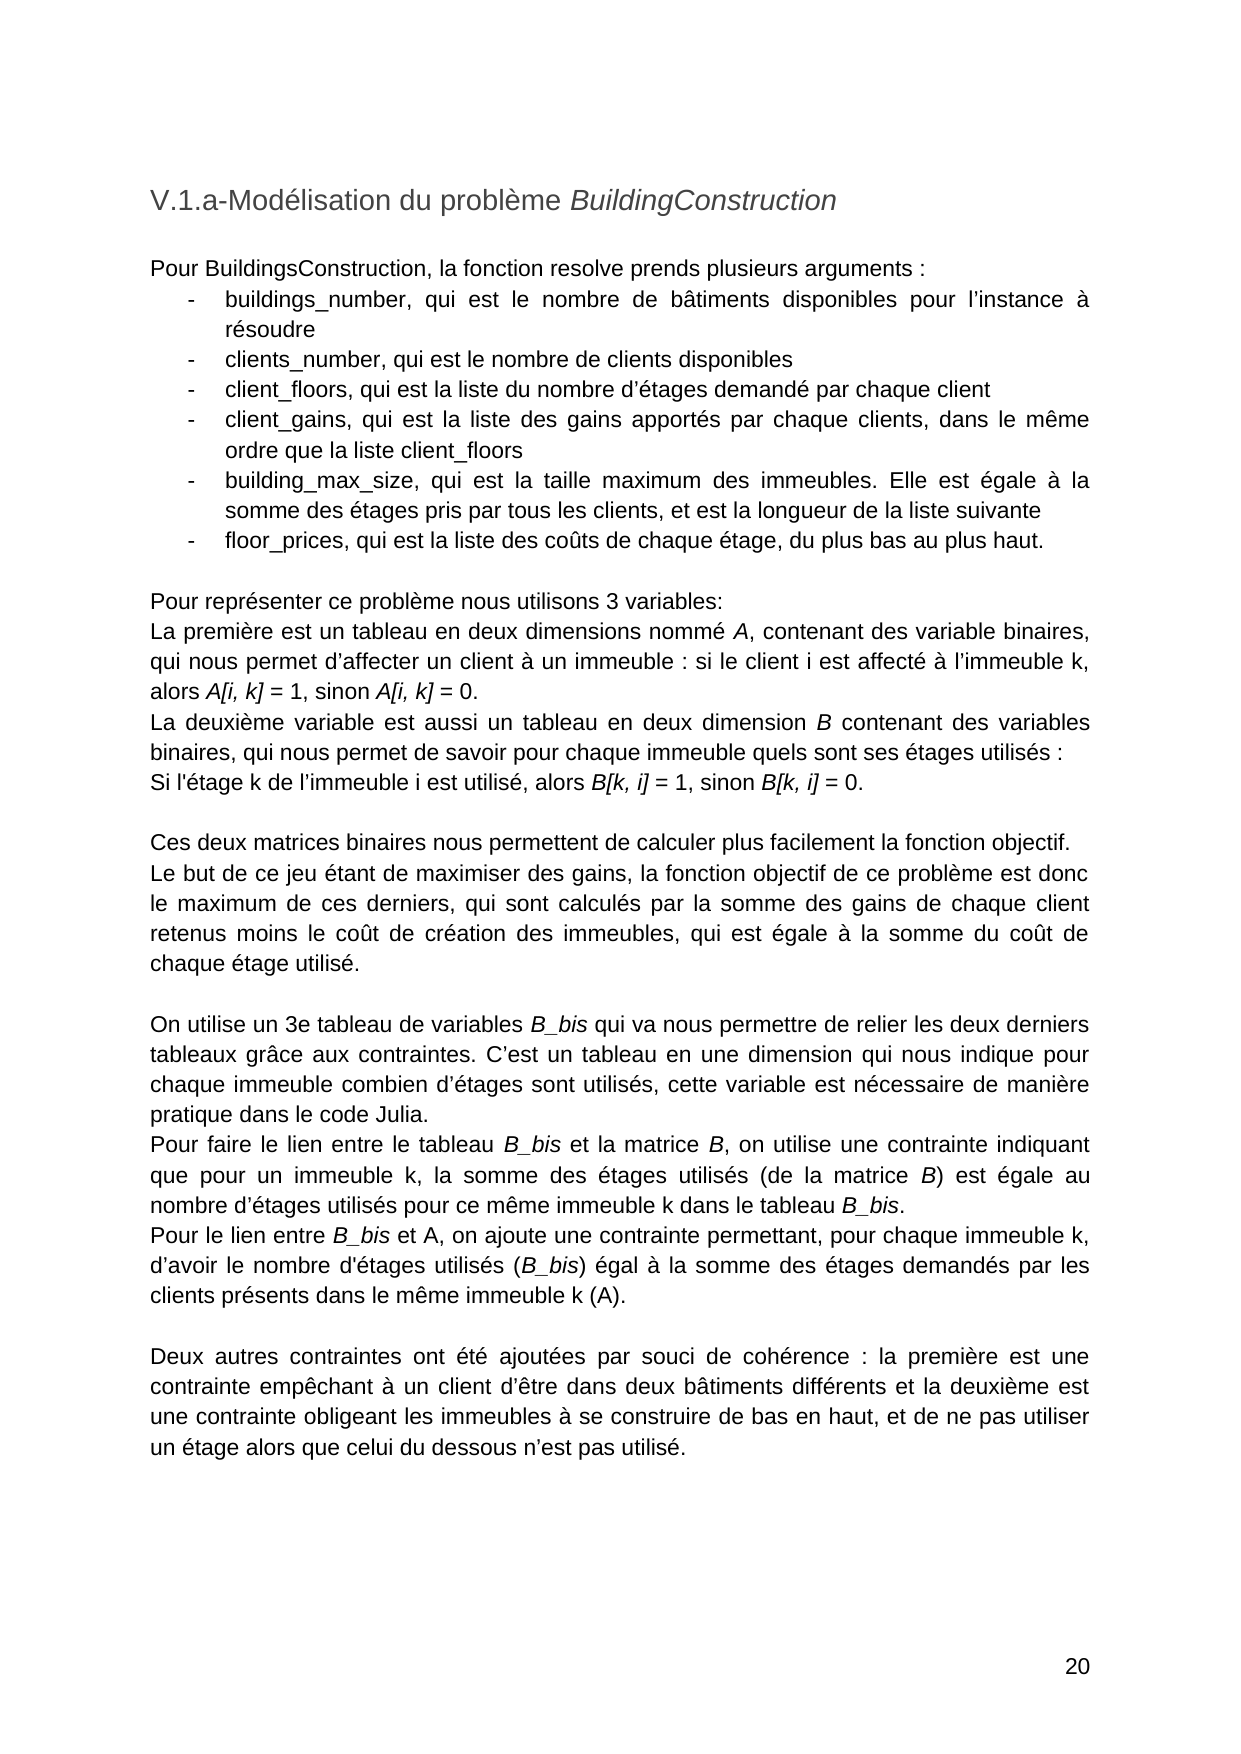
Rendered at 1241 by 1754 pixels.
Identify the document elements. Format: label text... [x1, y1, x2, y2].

text La deuxième variable est aussi un tableau en deux dimension B contenant des variables binaires, qui nous permet de savoir pour chaque immeuble quels sont ses étages utilisés : [150, 708, 1090, 765]
list building_max_size, qui est la taille maximum des immeubles. Elle est égale à la somme des étages pris par tous les clients, et est la longueur de la liste suivante [187, 467, 1090, 523]
text Pour BuildingsConstruction, la fonction resolve prends plusieurs arguments : [150, 255, 1090, 282]
text On utilise un 3e tableau de variables B_bis qui va nous permettre de relier les deux derniers tableaux grâce aux contraintes. C’est un tableau en une dimension qui nous indique pour chaque immeuble combien d’étages sont utilisés, cette variable est nécessaire de manière pratique dans le code Julia. [150, 1011, 1090, 1128]
text Deux autres contraintes ont été ajoutées par souci de cohérence : la première est une contrainte empêchant à un client d’être dans deux bâtiments différents et la deuxième est une contrainte obligeant les immeubles à se construire de bas en haut, et de ne pas utiliser un étage alors que celui du dessous n’est pas utilisé. [150, 1343, 1090, 1460]
text La première est un tableau en deux dimensions nommé A, contenant des variable binaires, qui nous permet d’affecter un client à un immeuble : si le client i est affecté à l’immeuble k, alors A[i, k] = 1, sinon A[i, k] = 0. [150, 618, 1090, 705]
list buildings_number, qui est le nombre de bâtiments disponibles pour l’instance à résoudre [187, 286, 1090, 342]
list clients_number, qui est le nombre de clients disponibles [187, 346, 1090, 372]
text Si l'étage k de l’immeuble i est utilisé, alors B[k, i] = 1, sinon B[k, i] = 0. [150, 769, 1090, 795]
text Pour faire le lien entre le tableau B_bis et la matrice B, on utilise une contrainte indiquant que pour un immeuble k, la somme des étages utilisés (de la matrice B) est égale au nombre d’étages utilisés pour ce même immeuble k dans le tableau B_bis. [150, 1131, 1090, 1218]
text Le but de ce jeu étant de maximiser des gains, la fonction objectif de ce problème est donc le maximum de ces derniers, qui sont calculés par la somme des gains de chaque client retenus moins le coût de création des immeubles, qui est égale à la somme du coût de chaque étage utilisé. [150, 859, 1090, 977]
list client_floors, qui est la liste du nombre d’étages demandé par chaque client [187, 376, 1090, 403]
subtitle V.1.a-Modélisation du problème BuildingConstruction [150, 183, 1090, 217]
list floor_prices, qui est la liste des coûts de chaque étage, du plus bas au plus haut. [187, 527, 1090, 554]
list client_gains, qui est la liste des gains apportés par chaque clients, dans le même ordre que la liste client_floors [187, 406, 1090, 463]
text Ces deux matrices binaires nous permettent de calculer plus facilement la fonction objectif. [150, 829, 1090, 856]
text Pour représenter ce problème nous utilisons 3 variables: [150, 588, 1090, 614]
text Pour le lien entre B_bis et A, on ajoute une contrainte permettant, pour chaque immeuble k, d’avoir le nombre d'étages utilisés (B_bis) égal à la somme des étages demandés par les clients présents dans le même immeuble k (A). [150, 1222, 1090, 1309]
